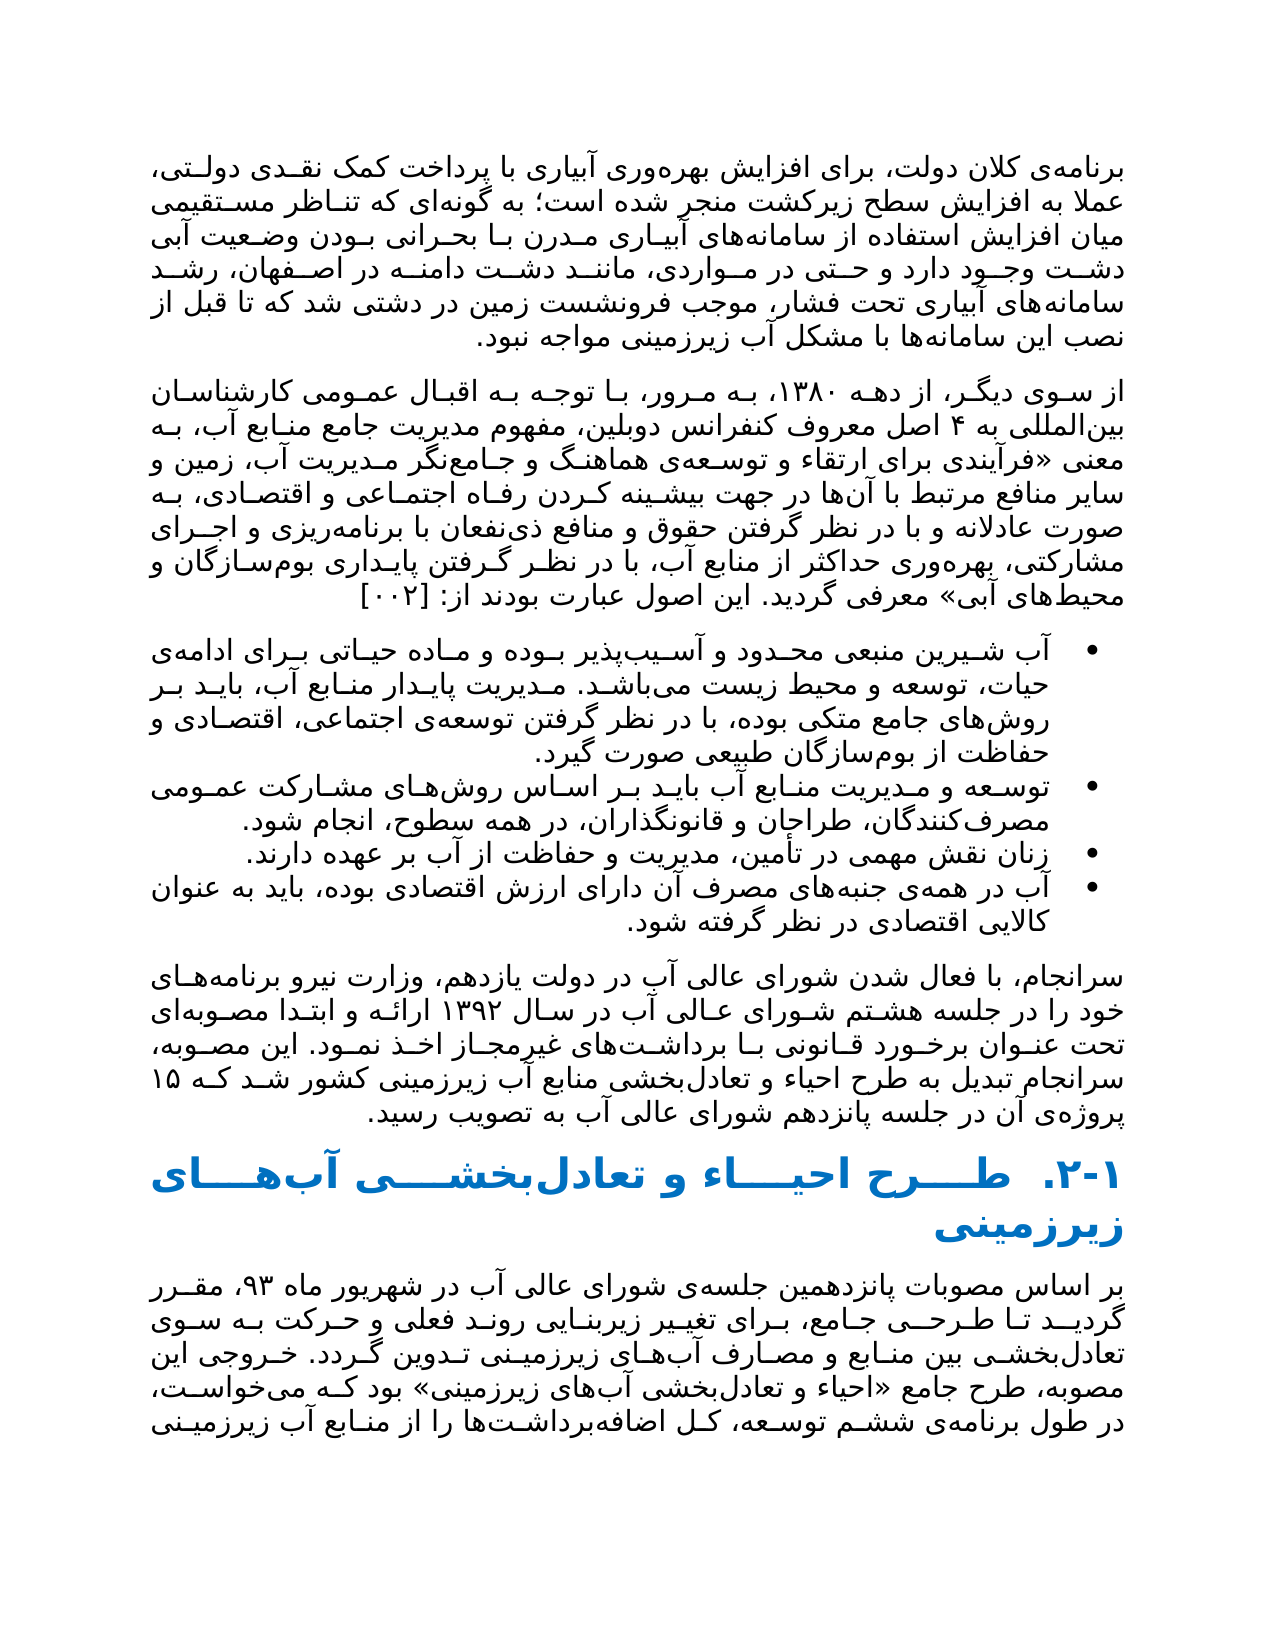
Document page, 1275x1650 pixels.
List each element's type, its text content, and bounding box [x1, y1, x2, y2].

text سرانجام، با فعال شدن شورای عالی آب در دولت یازدهم، وزارت نیرو برنامه‌های خود را در جلسه هشتم شورای عالی آب در سال ۱۳۹۲ ارائه و ابتدا مصوبه‌ای تحت عنوان برخورد قانونی با برداشت‌های غیرمجاز اخذ نمود. این مصوبه، سرانجام تبدیل به طرح احیاء و تعادل‌بخشی منابع آب زیرزمینی کشور شد که ۱۵ پروژه‌ی آن در جلسه پانزدهم شورای عالی آب به تصویب رسید. [150, 959, 1125, 1129]
list زنان نقش مهمی در تأمین، مدیریت و حفاظت از آب بر عهده دارند. [150, 837, 1087, 871]
text ۲-۱. طرح احیاء و تعادل‌بخشی آب‌های زیرزمینی [150, 1150, 1125, 1247]
text برنامه‌ی کلان دولت، برای افزایش بهره‌وری آبیاری با پرداخت کمک نقدی دولتی، عملا به افزایش سطح زیرکشت منجر شده است؛ به گونه‌ای که تناظر مستقیمی میان افزایش استفاده از سامانه‌های آبیاری مدرن با بحرانی بودن وضعیت آبی دشت وجود دارد و حتی در مواردی، مانند دشت دامنه در اصفهان، رشد سامانه‌های آبیاری تحت فشار، موجب فرونشست زمین در دشتی شد که تا قبل از نصب این سامانه‌ها با مشکل آب زیرزمینی مواجه نبود. [150, 150, 1125, 354]
list آب در همه‌ی جنبه‌های مصرف آن دارای ارزش اقتصادی بوده، باید به عنوان کالایی اقتصادی در نظر گرفته شود. [150, 871, 1087, 939]
list توسعه و مدیریت منابع آب باید بر اساس روش‌های مشارکت عمومی مصرف‌کنندگان، طراحان و قانونگذاران، در همه سطوح، انجام شود. [150, 769, 1087, 837]
text بر اساس مصوبات پانزدهمین جلسه‌ی شورای عالی آب در شهریور ماه ۹۳، مقرر گردیـد تا طـرحـی جامع، برای تغییر زیربنایی روند فعلی و حرکت به سوی تعادل‌بخشی بین منابع و مصارف آب‌های زیرزمینی تدوین گردد. خروجی این مصوبه، طرح جامع «احیاء و تعادل‌بخشی آب‌های زیرزمینی» بود که می‌خواست، در طول برنامه‌ی ششم توسعه، کل اضافه‌برداشت‌ها را از منابع آب زیرزمینی متوقف ساخته، سپس در یک روند ۲۰ ساله، میزان کسری تجمعی در دهه‌های اخیر را جبران کند. [150, 1268, 1125, 1438]
list آب شیرین منبعی محدود و آسیب‌پذیر بوده و ماده حیاتی برای ادامه‌ی حیات، توسعه و محیط زیست می‌باشد. مدیریت پایدار منابع آب، باید بر روش‌های جامع متکی بوده، با در نظر گرفتن توسعه‌ی اجتماعی، اقتصادی و حفاظت از بوم‌سازگان طبیعی صورت گیرد. [150, 633, 1087, 769]
text از سوی دیگر، از دهه ۱۳۸۰، به مرور، با توجه به اقبال عمومی کارشناسان بین‌المللی به ۴ اصل معروف کنفرانس دوبلین، مفهوم مدیریت جامع منابع آب، به معنی «فرآیندی برای ارتقاء و توسعه‌ی هماهنگ و جامع‌نگر مدیریت آب، زمین و سایر منافع مرتبط با آن‌ها در جهت بیشینه کردن رفاه اجتماعی و اقتصادی، به صورت عادلانه و با در نظر گرفتن حقوق و منافع ذی‌نفعان با برنامه‌ریزی و اجرای مشارکتی، بهره‌وری حداکثر از منابع آب، با در نظر گرفتن پایداری بوم‌سازگان و محیط‌های آبی» معرفی گردید. این اصول عبارت بودند از: [۰۰۲] [150, 374, 1125, 612]
